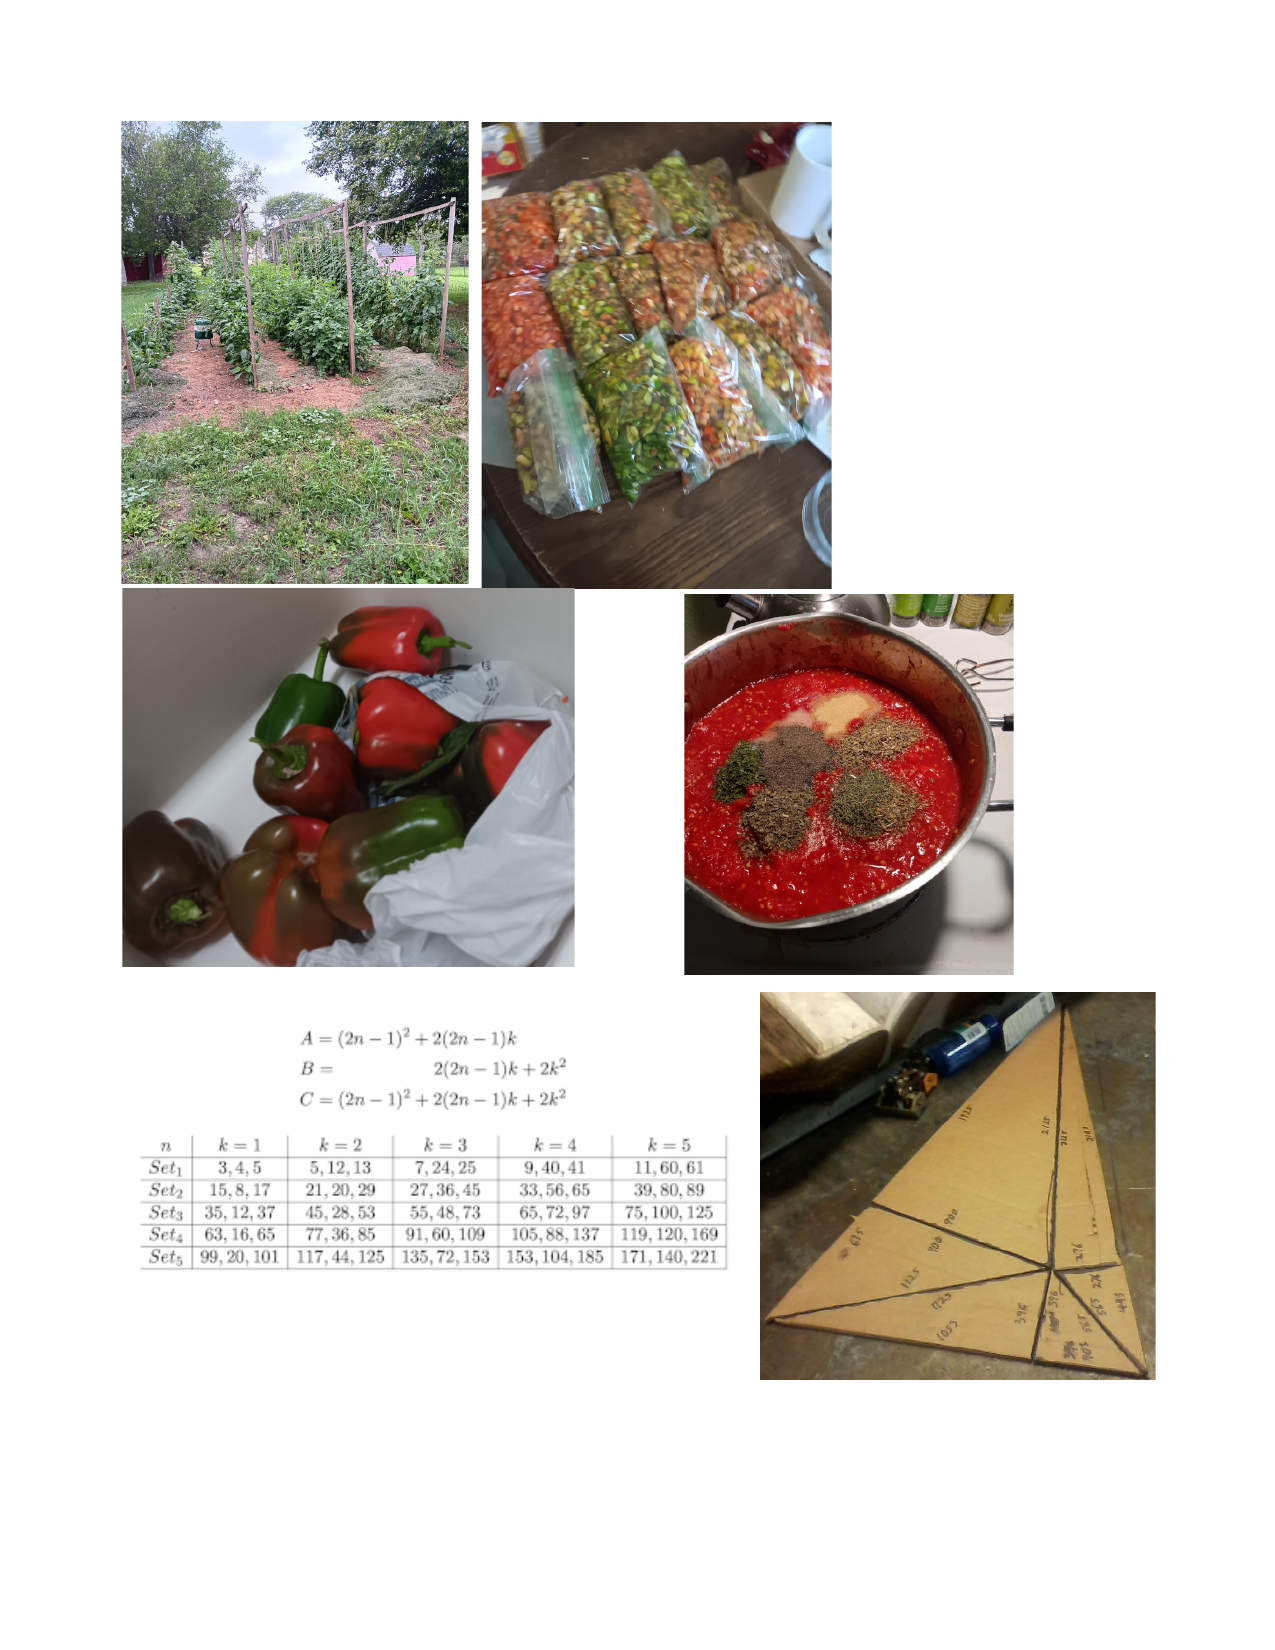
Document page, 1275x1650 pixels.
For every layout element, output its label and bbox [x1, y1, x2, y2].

picture [122, 122, 832, 967]
picture [760, 992, 1156, 1380]
picture [684, 594, 1014, 975]
picture [121, 121, 469, 584]
picture [126, 992, 752, 1309]
